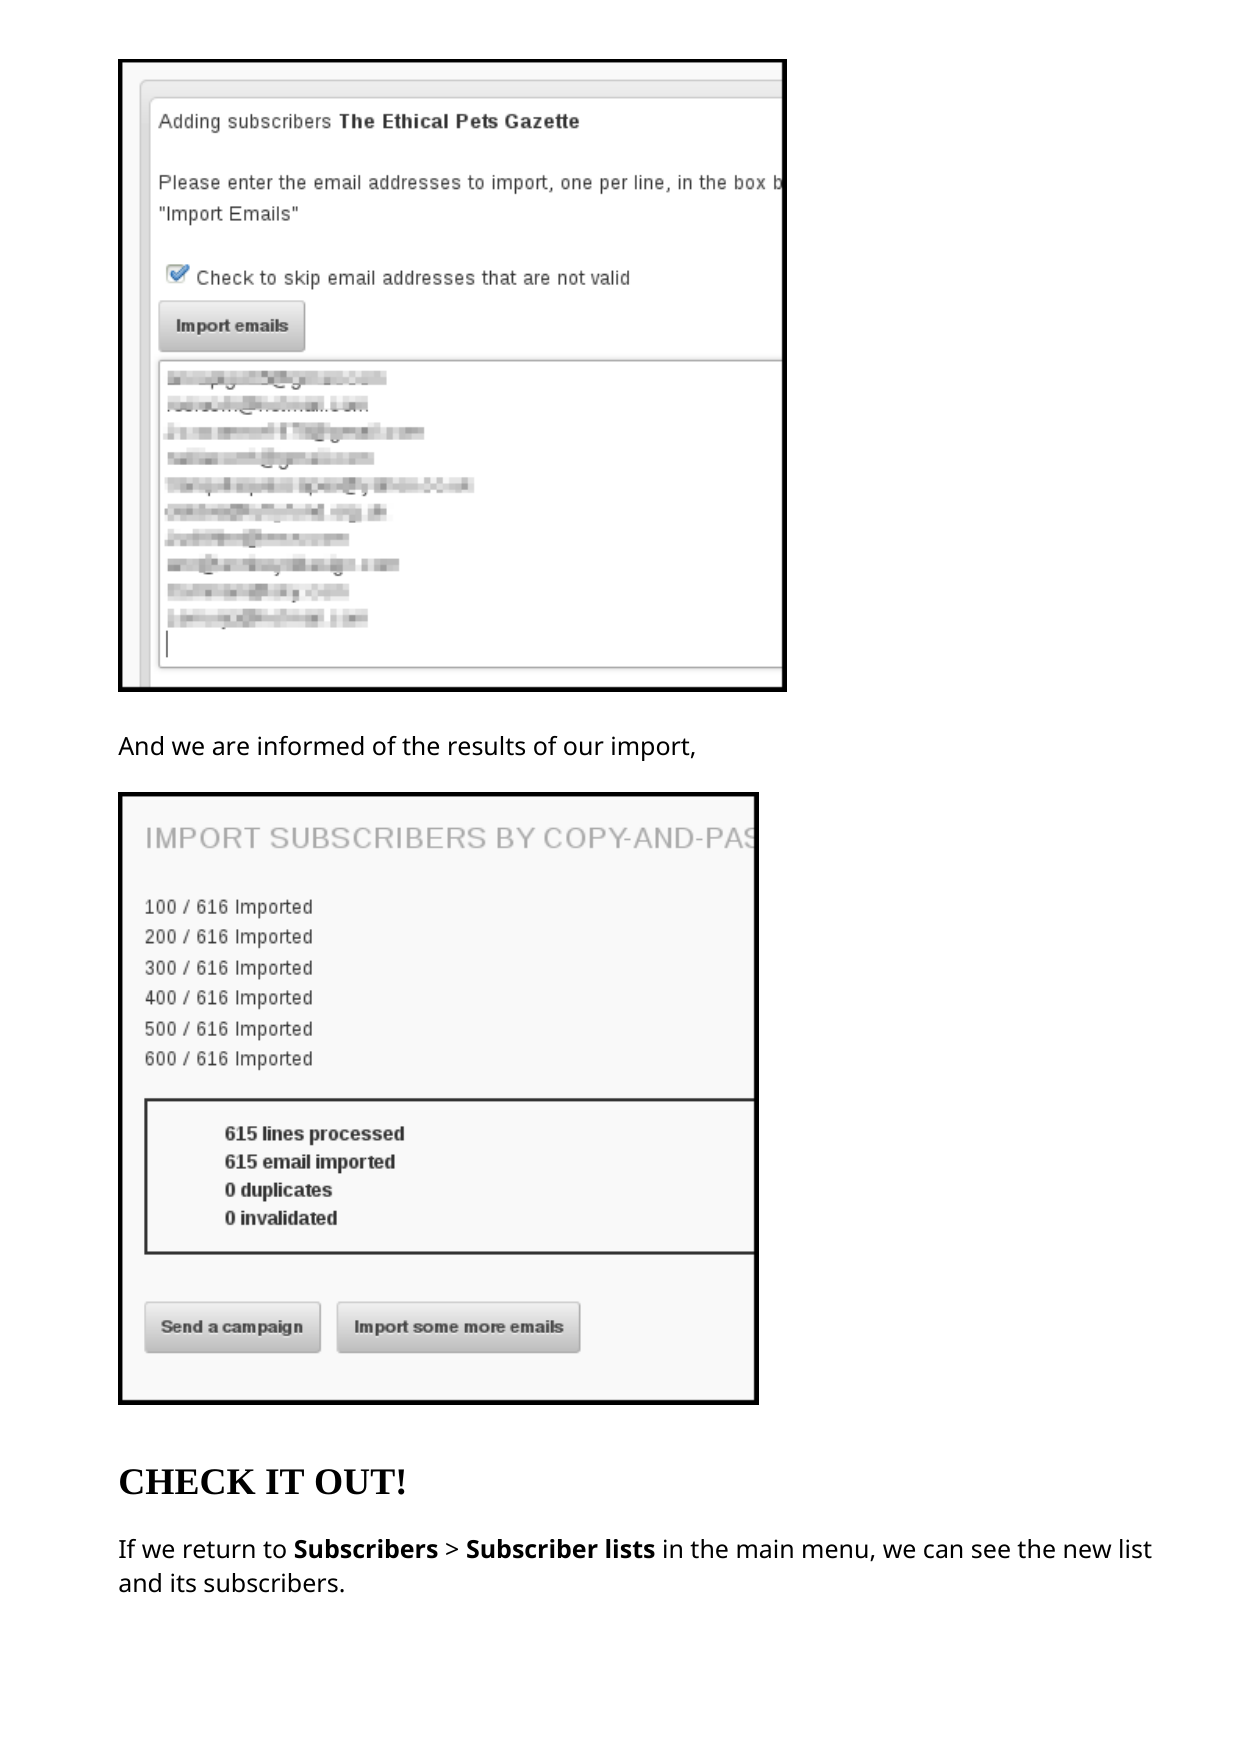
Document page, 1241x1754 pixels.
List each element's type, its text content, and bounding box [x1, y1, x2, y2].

picture [118, 792, 759, 1405]
picture [118, 59, 787, 692]
text And we are informed of the results of our import, [118, 729, 1181, 763]
text If we return to Subscribers > Subscriber lists in the main menu, we can see the new list and its subscribers. [118, 1532, 1181, 1600]
subtitle Check it out! [118, 1459, 1181, 1502]
